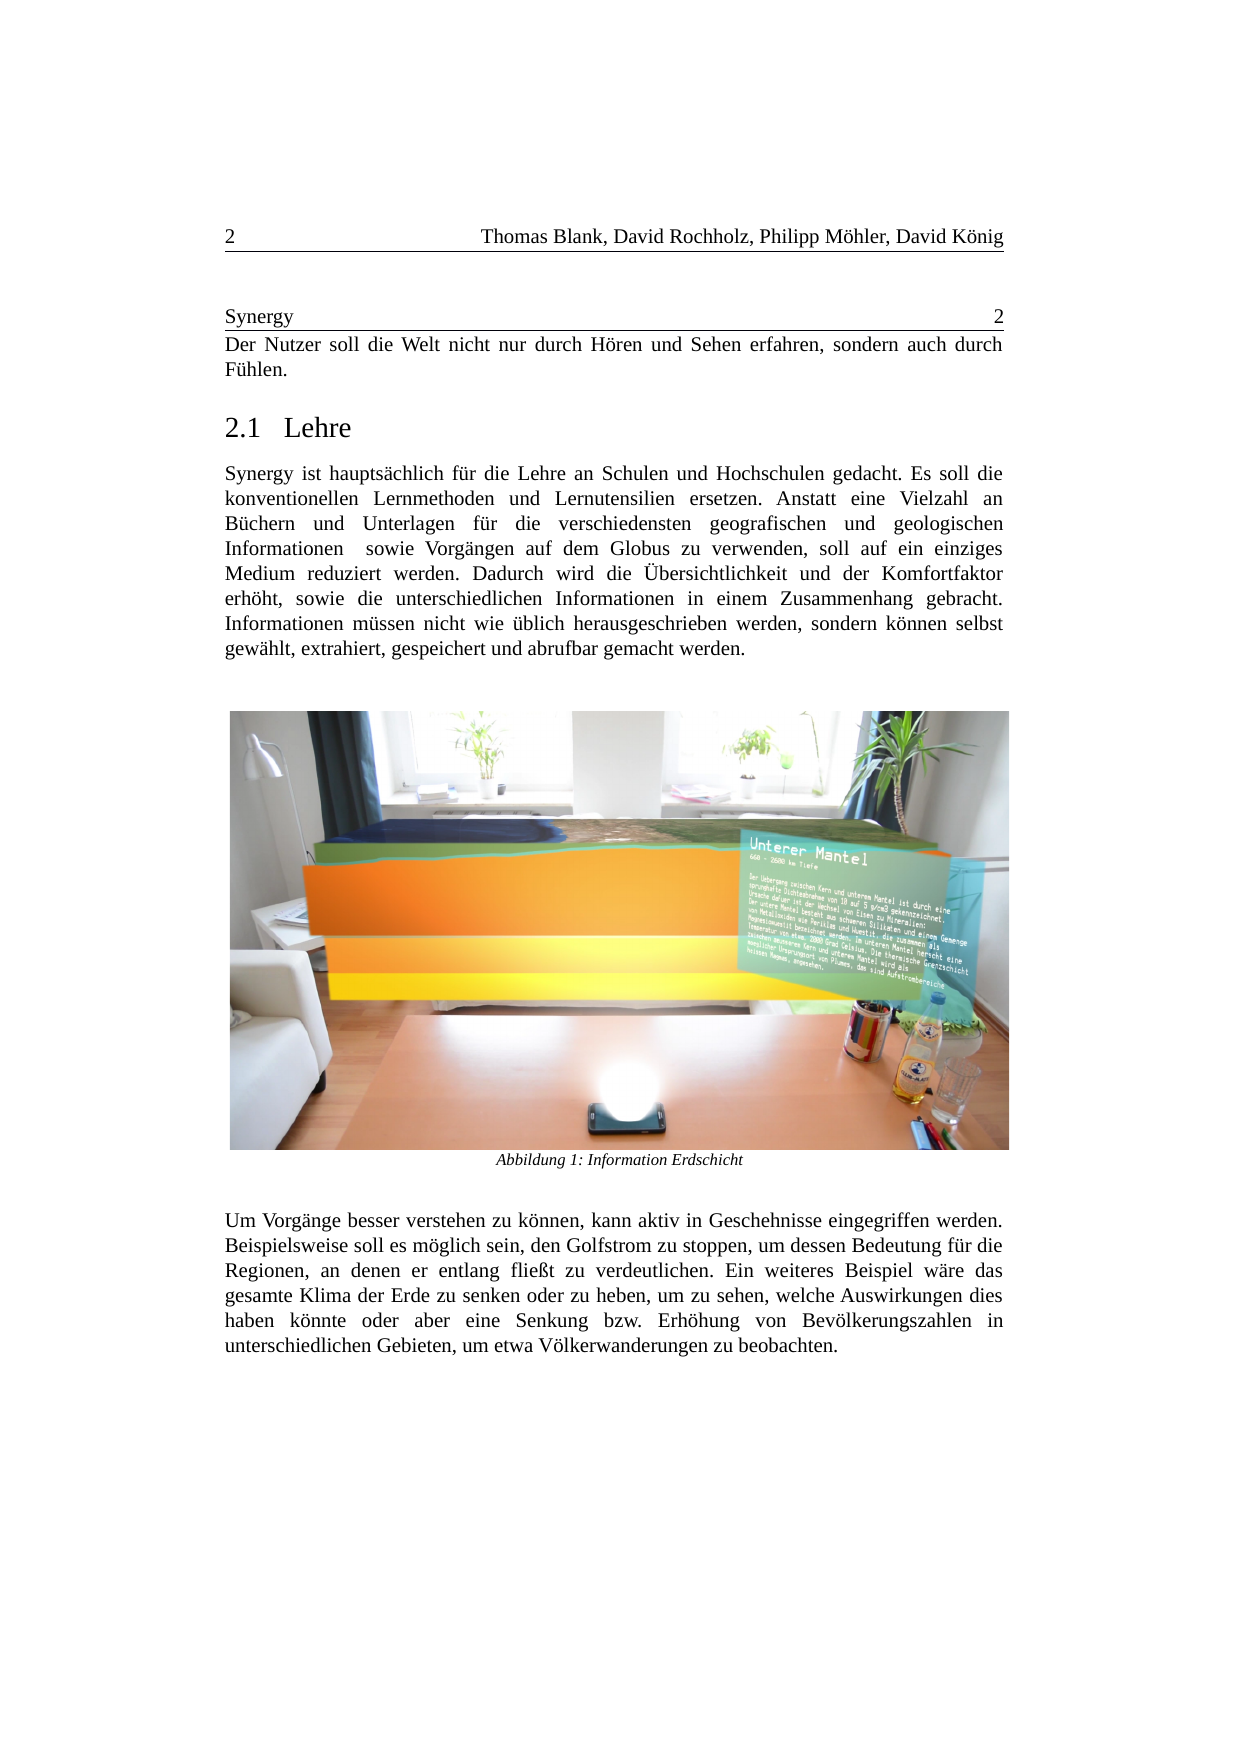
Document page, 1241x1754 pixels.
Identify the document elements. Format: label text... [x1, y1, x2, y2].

text Synergy ist hauptsächlich für die Lehre an Schulen und Hochschulen gedacht. Es soll die konventionellen Lernmethoden und Lernutensilien ersetzen. Anstatt eine Vielzahl an Büchern und Unterlagen für die verschiedensten geografischen und geologischen Informationen sowie Vorgängen auf dem Globus zu verwenden, soll auf ein einziges Medium reduziert werden. Dadurch wird die Übersichtlichkeit und der Komfortfaktor erhöht, sowie die unterschiedlichen Informationen in einem Zusammenhang gebracht. Informationen müssen nicht wie üblich herausgeschrieben werden, sondern können selbst gewählt, extrahiert, gespeichert und abrufbar gemacht werden. [224, 460, 1004, 660]
text Um Vorgänge besser verstehen zu können, kann aktiv in Geschehnisse eingegriffen werden. Beispielsweise soll es möglich sein, den Golfstrom zu stoppen, um dessen Bedeutung für die Regionen, an denen er entlang fließt zu verdeutlichen. Ein weiteres Beispiel wäre das gesamte Klima der Erde zu senken oder zu heben, um zu sehen, welche Auswirkungen dies haben könnte oder aber eine Senkung bzw. Erhöhung von Bevölkerungszahlen in unterschiedlichen Gebieten, um etwa Völkerwanderungen zu beobachten. [224, 1207, 1004, 1357]
picture [229, 711, 1010, 1150]
text Abbildung 1: Information Erdschicht [230, 1150, 1009, 1169]
subtitle Lehre [224, 406, 1004, 443]
text Der Nutzer soll die Welt nicht nur durch Hören und Sehen erfahren, sondern auch durch Fühlen. [224, 331, 1004, 381]
